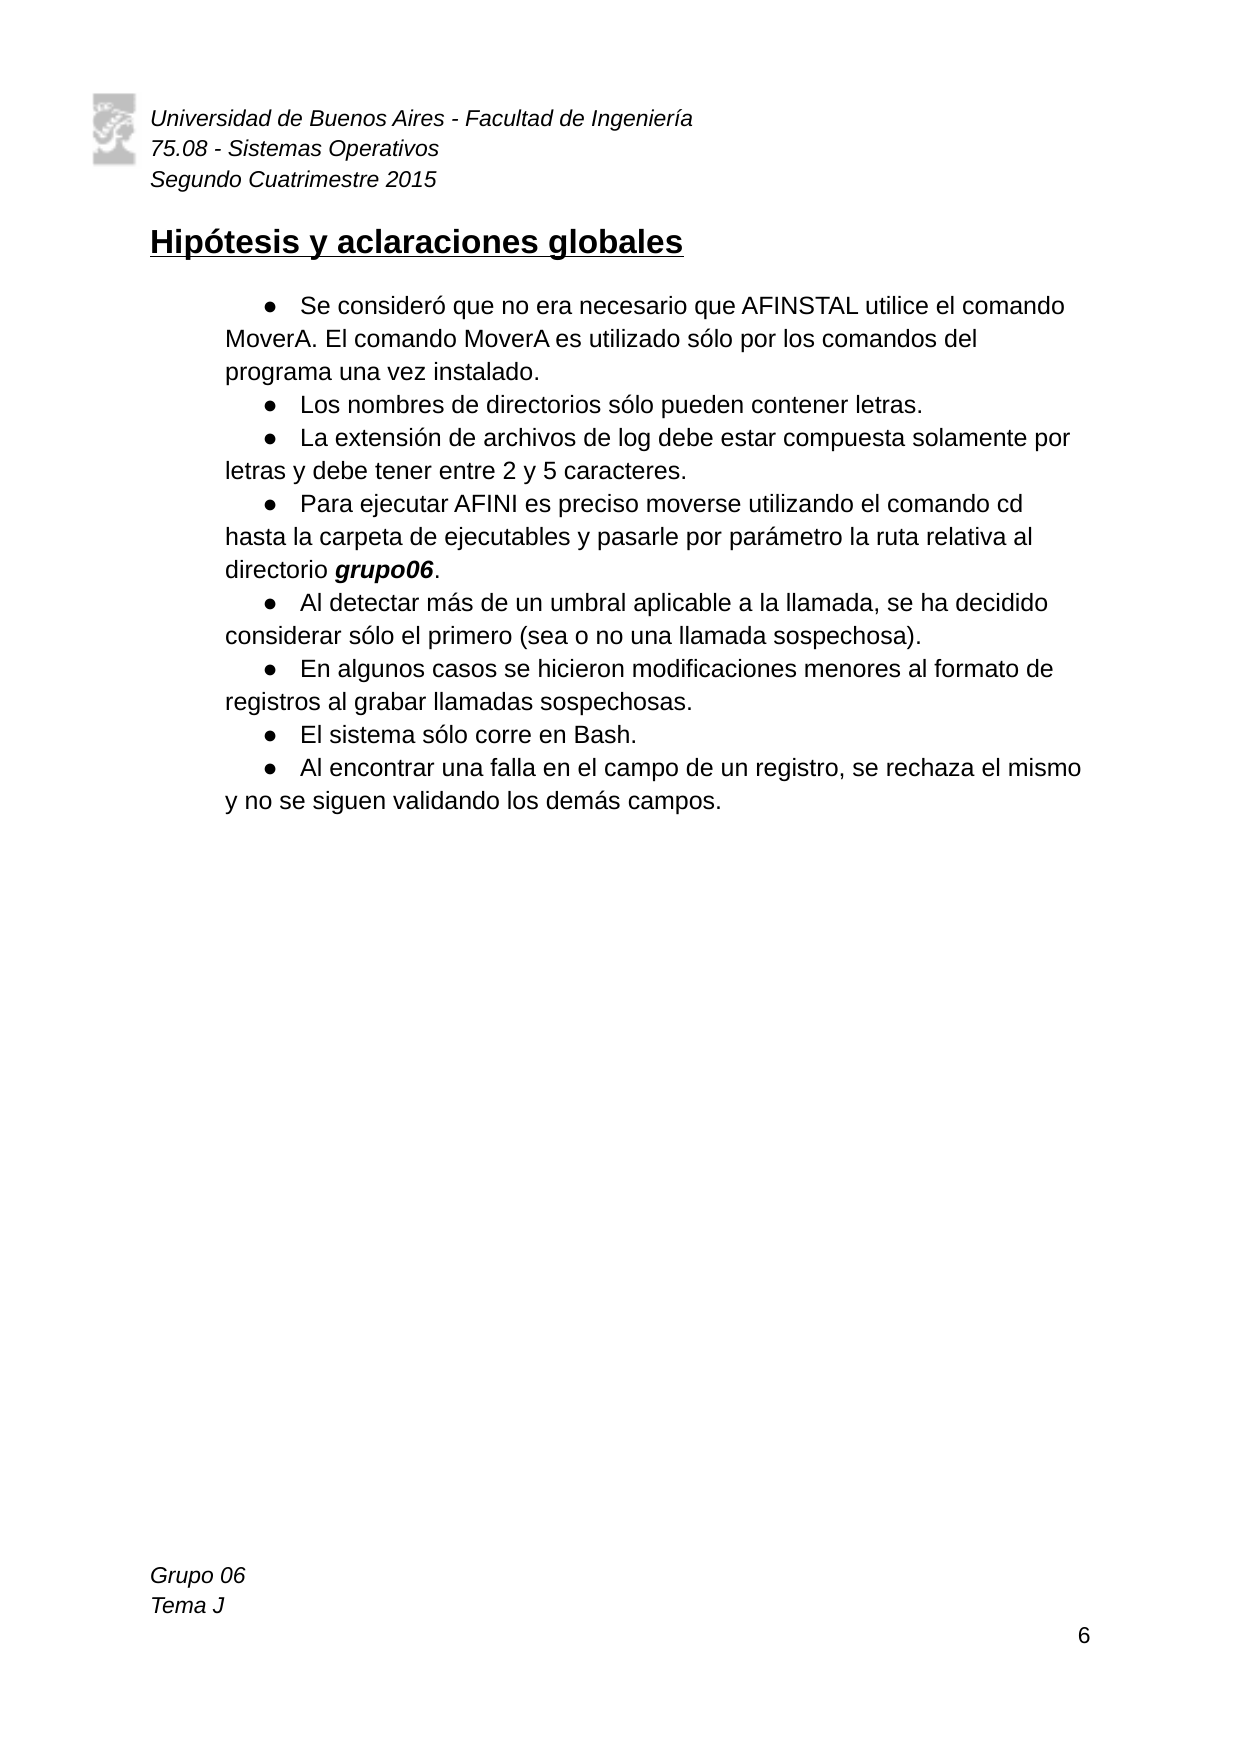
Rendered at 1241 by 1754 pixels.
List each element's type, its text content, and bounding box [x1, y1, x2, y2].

list En algunos casos se hicieron modificaciones menores al formato de registros al grabar llamadas sospechosas. [225, 654, 1090, 716]
text Hipótesis y aclaraciones globales [150, 222, 1090, 261]
list El sistema sólo corre en Bash. [225, 720, 1090, 749]
list La extensión de archivos de log debe estar compuesta solamente por letras y debe tener entre 2 y 5 caracteres. [225, 423, 1090, 485]
list Al encontrar una falla en el campo de un registro, se rechaza el mismo y no se siguen validando los demás campos. [225, 753, 1090, 815]
picture [92, 92, 143, 169]
list Al detectar más de un umbral aplicable a la llamada, se ha decidido considerar sólo el primero (sea o no una llamada sospechosa). [225, 588, 1090, 650]
list Para ejecutar AFINI es preciso moverse utilizando el comando cd hasta la carpeta de ejecutables y pasarle por parámetro la ruta relativa al directorio grupo06. [225, 489, 1090, 584]
list Los nombres de directorios sólo pueden contener letras. [225, 390, 1090, 419]
list Se consideró que no era necesario que AFINSTAL utilice el comando MoverA. El comando MoverA es utilizado sólo por los comandos del programa una vez instalado. [225, 291, 1090, 386]
